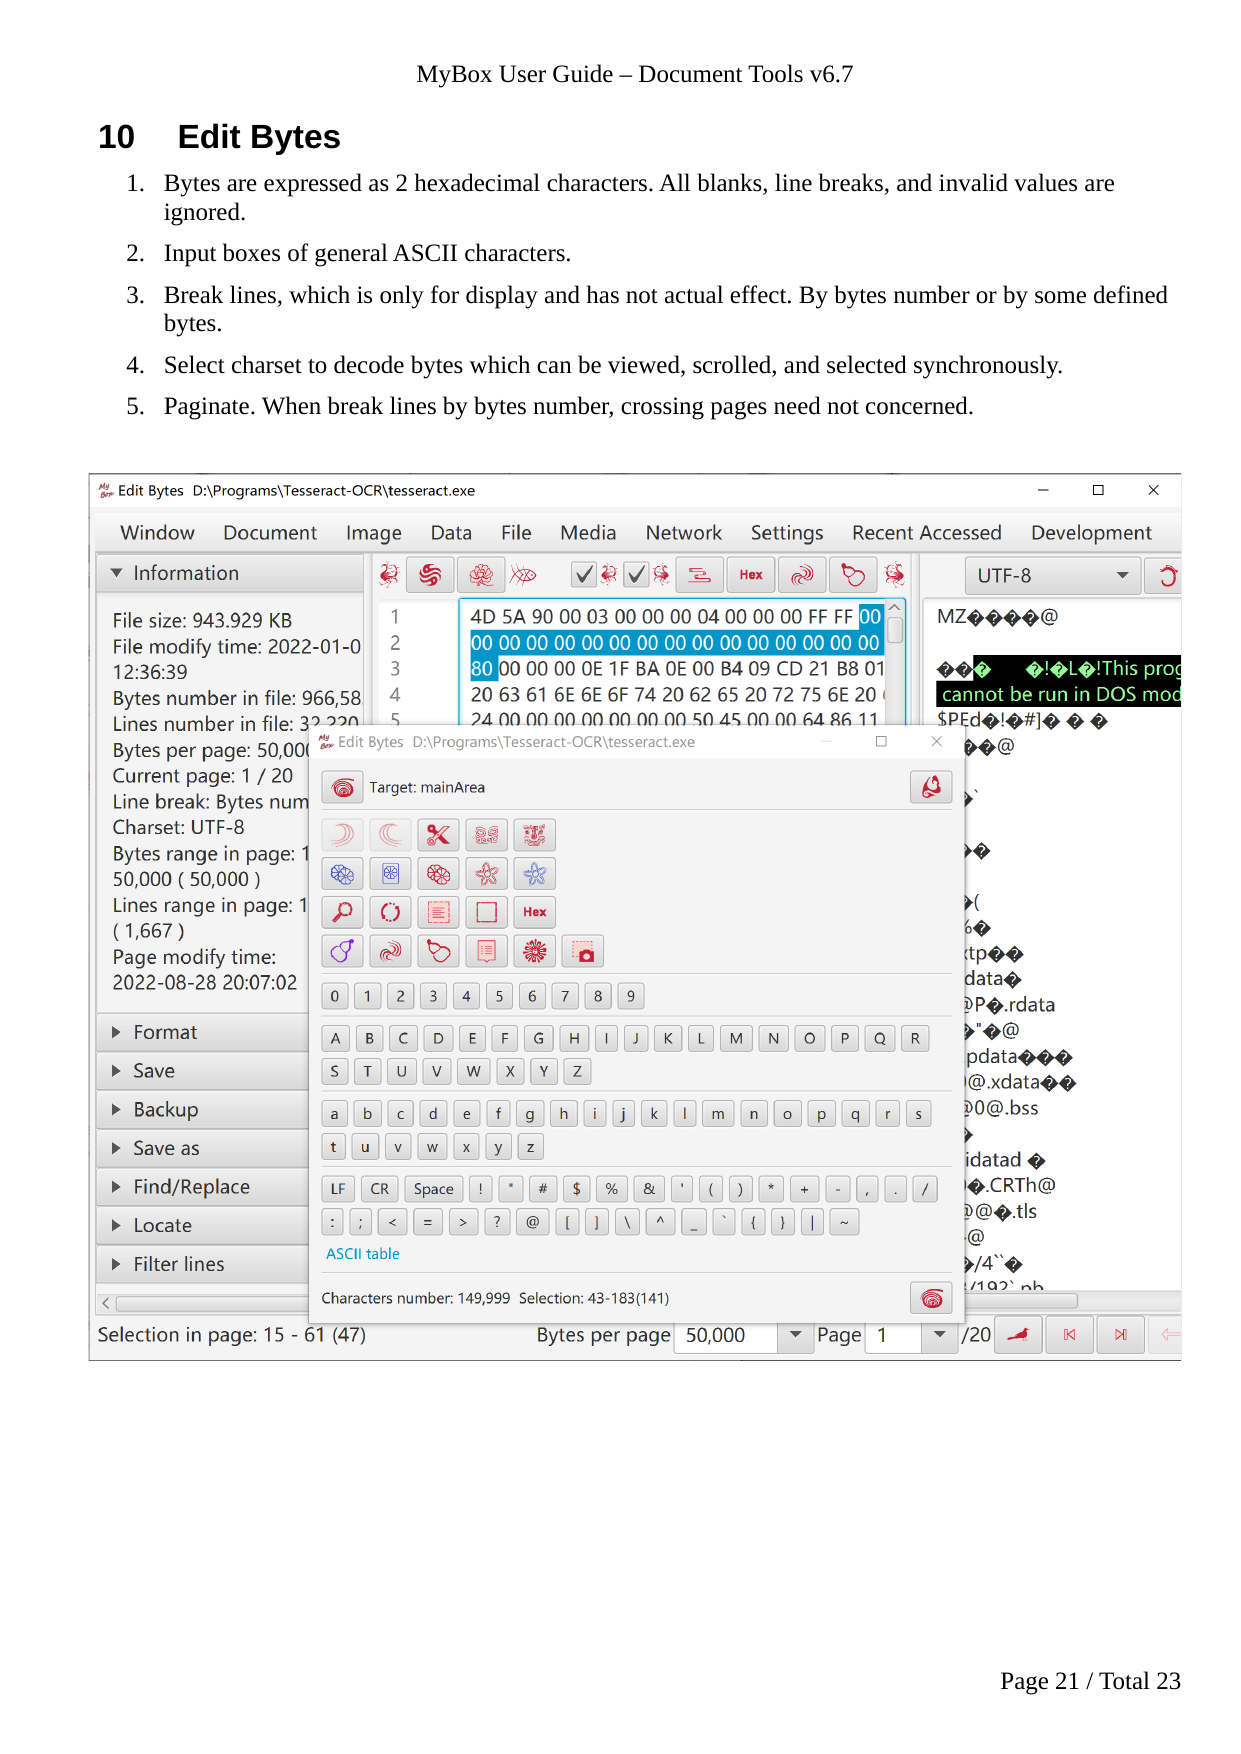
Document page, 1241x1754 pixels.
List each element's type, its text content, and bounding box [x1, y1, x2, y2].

list Input boxes of general ASCII characters. [126, 238, 1181, 267]
subtitle Edit Bytes [88, 117, 1181, 156]
list Select charset to decode bytes which can be viewed, scrolled, and selected synchronously. [126, 350, 1181, 378]
list Bytes are expressed as 2 hexadecimal characters. All blanks, line breaks, and invalid values are ignored. [126, 168, 1181, 226]
list Paginate. When break lines by bytes number, crossing pages need not concerned. [126, 391, 1181, 420]
list Break lines, which is only for display and has not actual effect. By bytes number or by some defined bytes. [126, 280, 1181, 337]
picture [88, 473, 1182, 1361]
